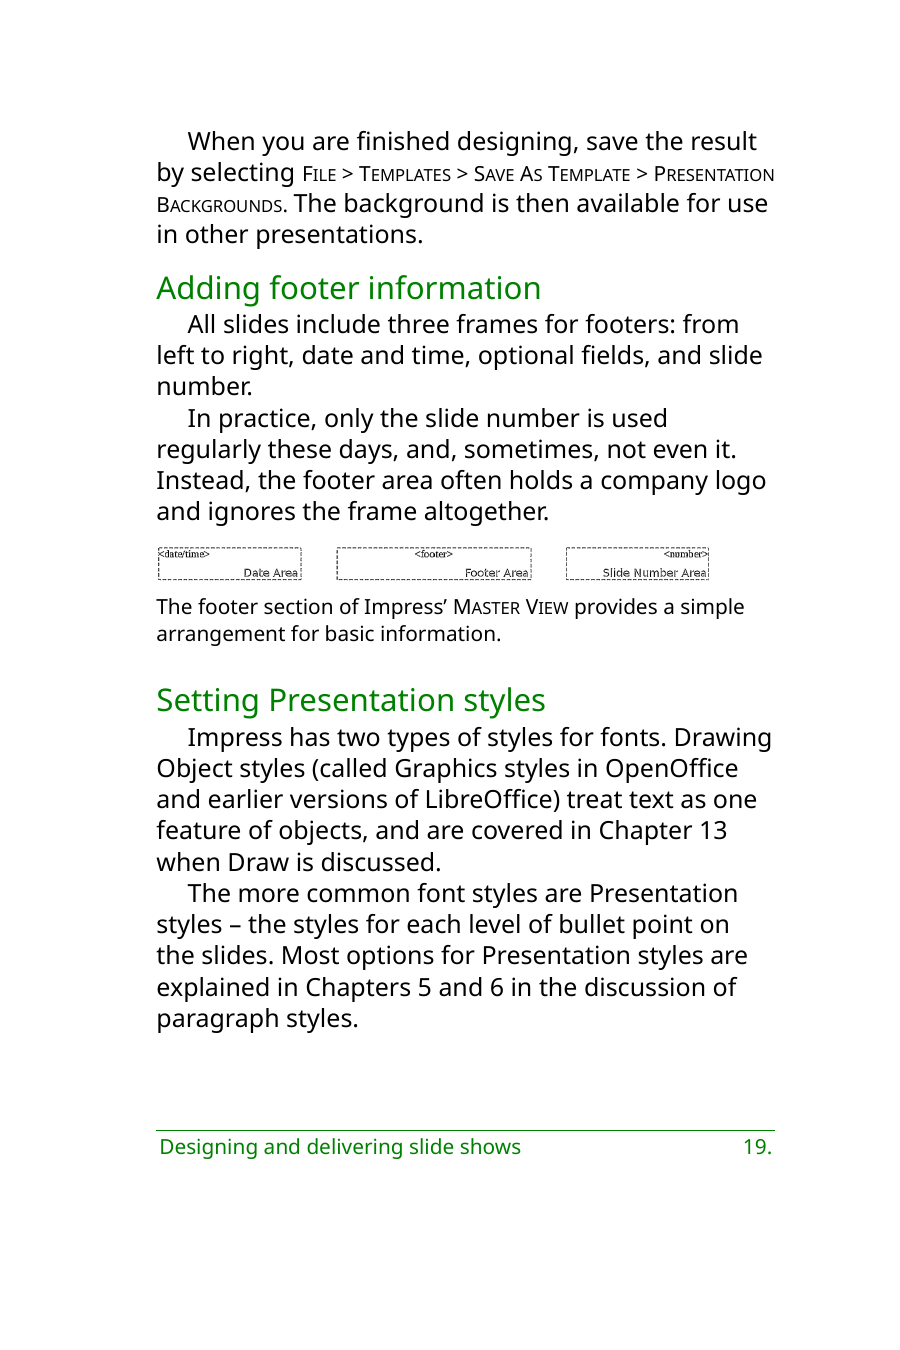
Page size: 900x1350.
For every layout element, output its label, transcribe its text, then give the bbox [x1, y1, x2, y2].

text In practice, only the slide number is used regularly these days, and, sometimes, not even it. Instead, the footer area often holds a company logo and ignores the frame altogether. [156, 402, 775, 527]
text Impress has two types of styles for fonts. Drawing Object styles (called Graphics styles in OpenOffice and earlier versions of LibreOffice) treat text as one feature of objects, and are covered in Chapter 13 when Draw is discussed. [156, 721, 775, 877]
subtitle Setting Presentation styles [156, 678, 775, 721]
table_header [156, 543, 775, 585]
table_cell The footer section of Impress’ Master View provides a simple arrangement for basic information. [156, 585, 775, 647]
subtitle Adding footer information [156, 266, 775, 308]
text The more common font styles are Presentation styles – the styles for each level of bullet point on the slides. Most options for Presentation styles are explained in Chapters 5 and 6 in the discussion of paragraph styles. [156, 877, 775, 1033]
text All slides include three frames for footers: from left to right, date and time, optional fields, and slide number. [156, 308, 775, 402]
text When you are finished designing, save the result by selecting File > Templates > Save As Template > Presentation Backgrounds. The background is then available for use in other presentations. [156, 125, 775, 250]
picture [156, 542, 712, 583]
